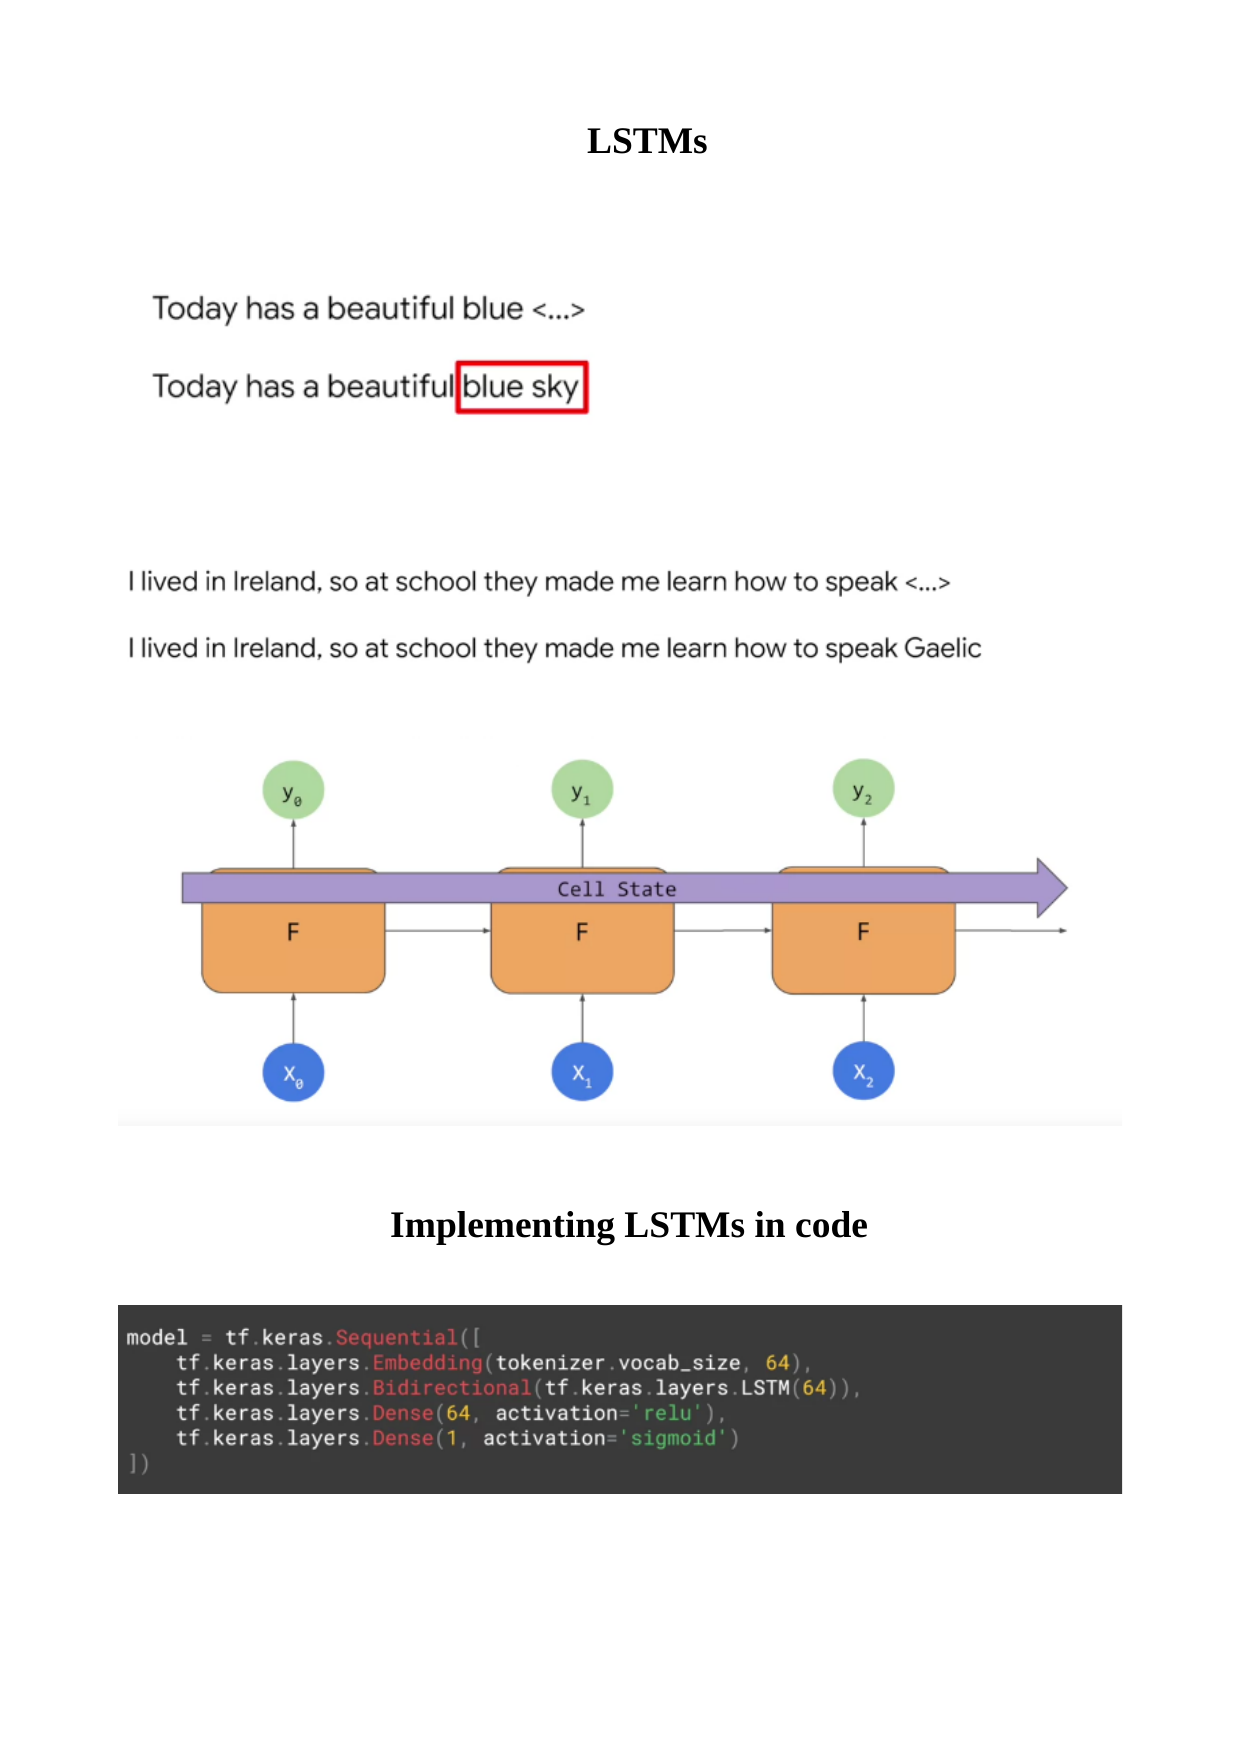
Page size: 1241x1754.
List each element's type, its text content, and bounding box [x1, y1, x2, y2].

picture [118, 734, 1123, 1126]
picture [128, 268, 1112, 440]
subtitle Implementing LSTMs in code [118, 1203, 1122, 1246]
picture [118, 1305, 1123, 1494]
picture [118, 547, 1123, 683]
subtitle LSTMs [118, 118, 1122, 161]
